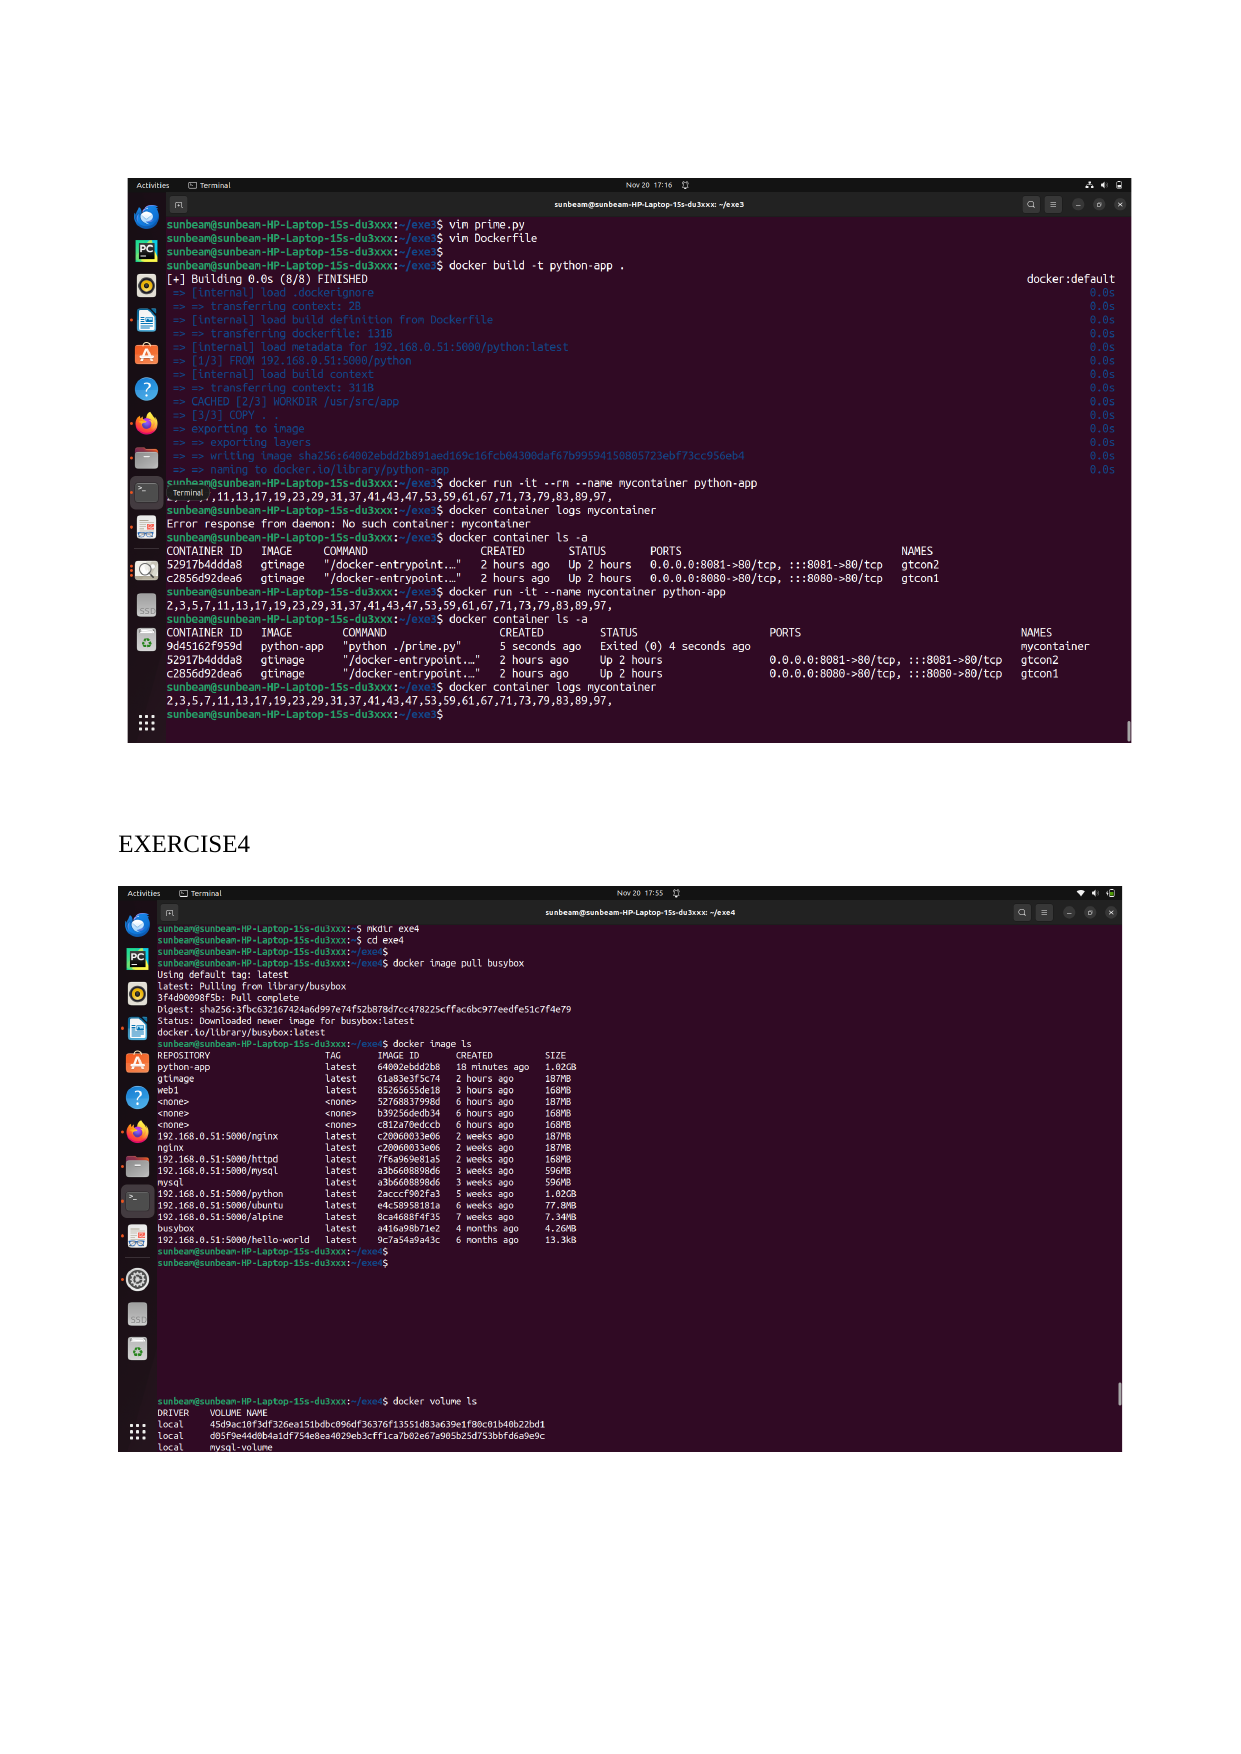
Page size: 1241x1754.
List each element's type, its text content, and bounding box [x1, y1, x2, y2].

picture [118, 886, 1123, 1452]
picture [127, 178, 1132, 743]
text EXERCISE4 [118, 829, 1122, 858]
